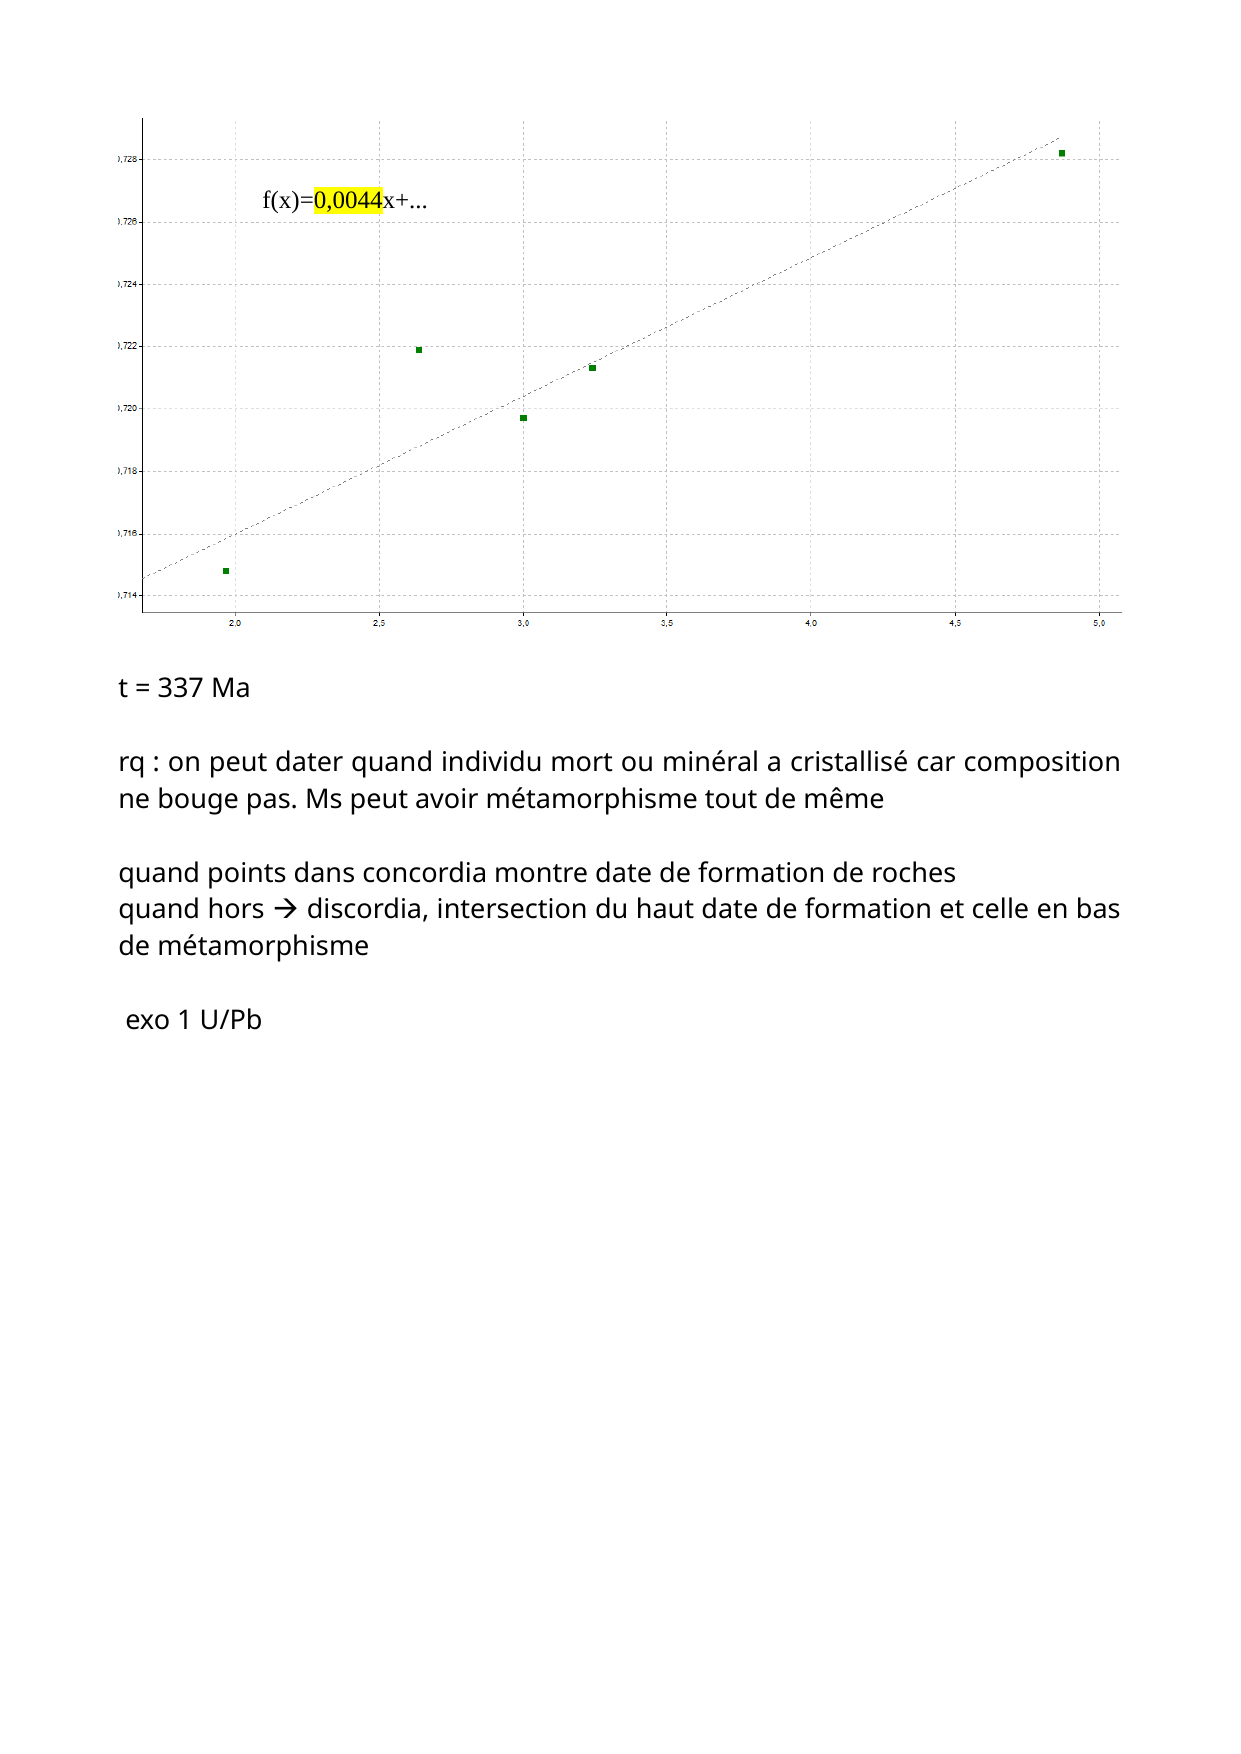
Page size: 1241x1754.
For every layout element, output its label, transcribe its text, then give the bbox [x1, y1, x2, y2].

text rq : on peut dater quand individu mort ou minéral a cristallisé car composition ne bouge pas. Ms peut avoir métamorphisme tout de même [118, 742, 1122, 816]
text quand points dans concordia montre date de formation de roches [118, 853, 1122, 890]
text quand hors  discordia, intersection du haut date de formation et celle en bas de métamorphisme [118, 890, 1122, 964]
text t = 337 Ma [118, 669, 1122, 706]
text exo 1 U/Pb [118, 1001, 1122, 1037]
picture [118, 118, 1123, 632]
